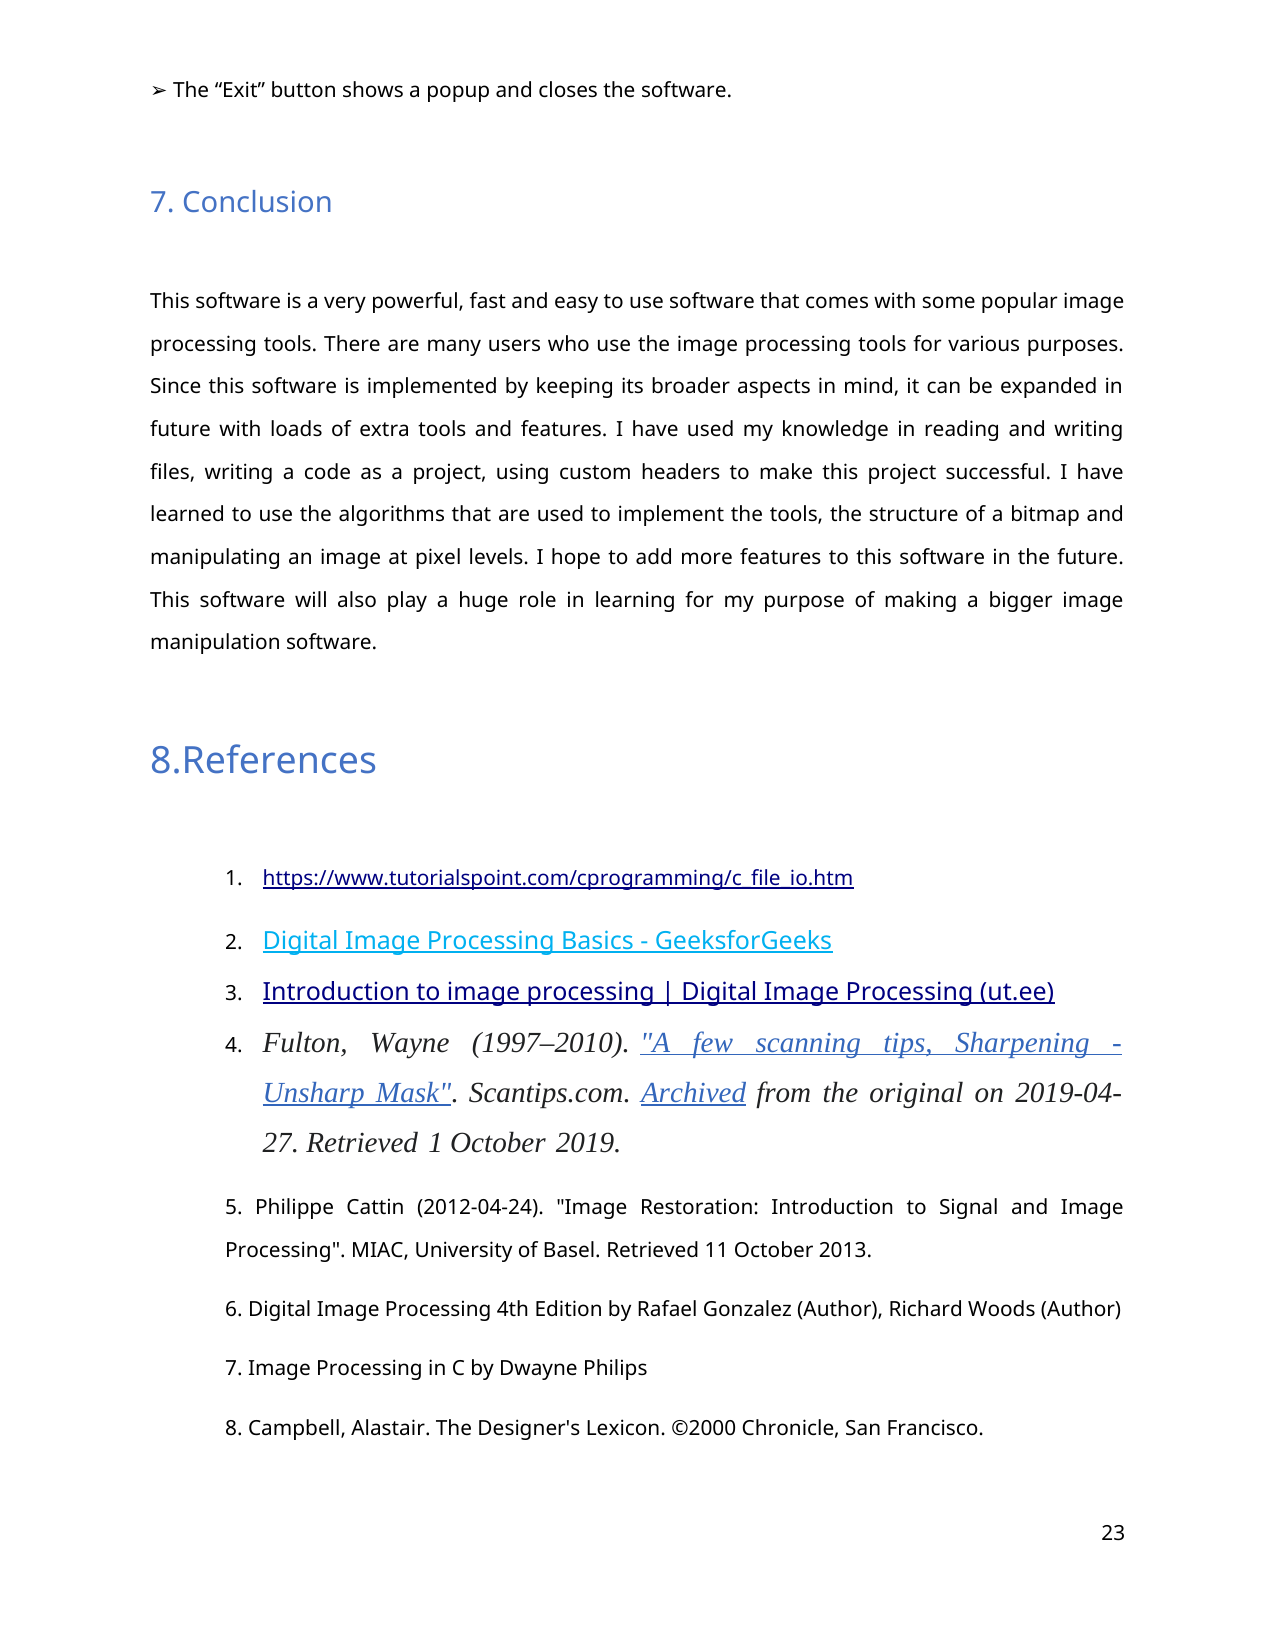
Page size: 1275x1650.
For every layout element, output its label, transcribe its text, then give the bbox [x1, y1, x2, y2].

text 7. Image Processing in C by Dwayne Philips [225, 1353, 1125, 1382]
list https://www.tutorialspoint.com/cprogramming/c_file_io.htm [225, 863, 1125, 892]
text 8. Campbell, Alastair. The Designer's Lexicon. ©2000 Chronicle, San Francisco. [225, 1413, 1125, 1441]
text 8.References [150, 733, 1125, 784]
list Digital Image Processing Basics - GeeksforGeeks [225, 923, 1125, 957]
text 6. Digital Image Processing 4th Edition by Rafael Gonzalez (Author), Richard Woods (Author) [225, 1294, 1125, 1323]
text 7. Conclusion [150, 181, 1125, 221]
text 5. Philippe Cattin (2012-04-24). "Image Restoration: Introduction to Signal and Image Processing". MIAC, University of Basel. Retrieved 11 October 2013. [225, 1192, 1125, 1263]
text This software is a very powerful, fast and easy to use software that comes with some popular image processing tools. There are many users who use the image processing tools for various purposes. Since this software is implemented by keeping its broader aspects in mind, it can be expanded in future with loads of extra tools and features. I have used my knowledge in reading and writing files, writing a code as a project, using custom headers to make this project successful. I have learned to use the algorithms that are used to implement the tools, the structure of a bitmap and manipulating an image at pixel levels. I hope to add more features to this software in the future. This software will also play a huge role in learning for my purpose of making a bigger image manipulation software. [150, 286, 1125, 656]
text ➢ The “Exit” button shows a popup and closes the software. [150, 75, 1125, 103]
list Introduction to image processing | Digital Image Processing (ut.ee) [225, 974, 1125, 1008]
list Fulton, Wayne (1997–2010). "A few scanning tips, Sharpening - Unsharp Mask". Scantips.com. Archived from the original on 2019-04-27. Retrieved 1 October 2019. [225, 1025, 1125, 1159]
